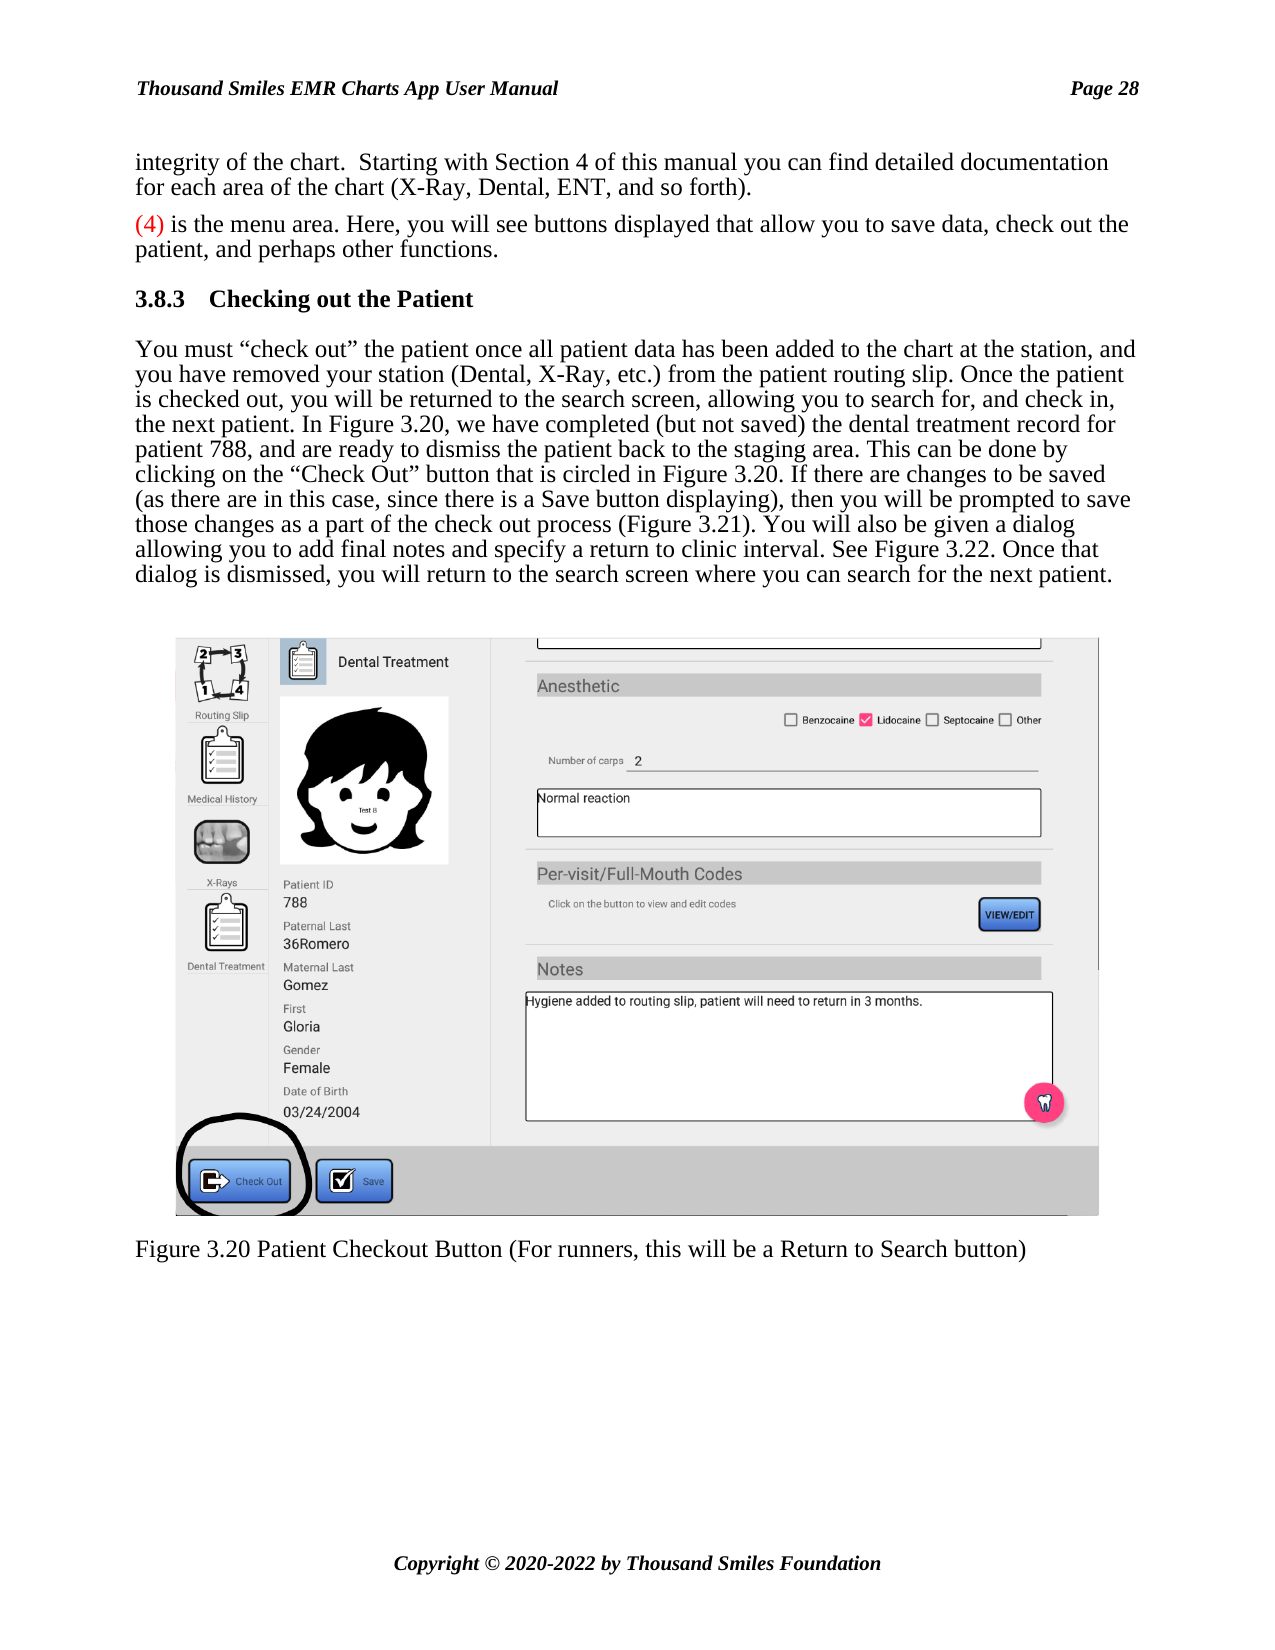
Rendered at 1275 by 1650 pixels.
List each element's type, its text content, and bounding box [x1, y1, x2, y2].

text (4) is the menu area. Here, you will see buttons displayed that allow you to save data, check out the patient, and perhaps other functions. [135, 212, 1140, 262]
picture [175, 637, 1100, 1216]
text integrity of the chart. Starting with Section 4 of this manual you can find detailed documentation for each area of the chart (X-Ray, Dental, ENT, and so forth). [135, 150, 1140, 200]
text You must “check out” the patient once all patient data has been added to the chart at the station, and you have removed your station (Dental, X-Ray, etc.) from the patient routing slip. Once the patient is checked out, you will be returned to the search screen, allowing you to search for, and check in, the next patient. In Figure 3.20, we have completed (but not saved) the dental treatment record for patient 788, and are ready to dismiss the patient back to the staging area. This can be done by clicking on the “Check Out” button that is circled in Figure 3.20. If there are changes to be saved (as there are in this case, since there is a Save button displaying), then you will be prompted to save those changes as a part of the check out process (Figure 3.21). You will also be given a dialog allowing you to add final notes and specify a return to clinic interval. See Figure 3.22. Once that dialog is dismissed, you will return to the search screen where you can search for the next patient. [135, 337, 1140, 587]
subtitle Checking out the Patient [135, 287, 1140, 312]
text Figure 3.20 Patient Checkout Button (For runners, this will be a Return to Search button) [135, 1237, 1140, 1262]
